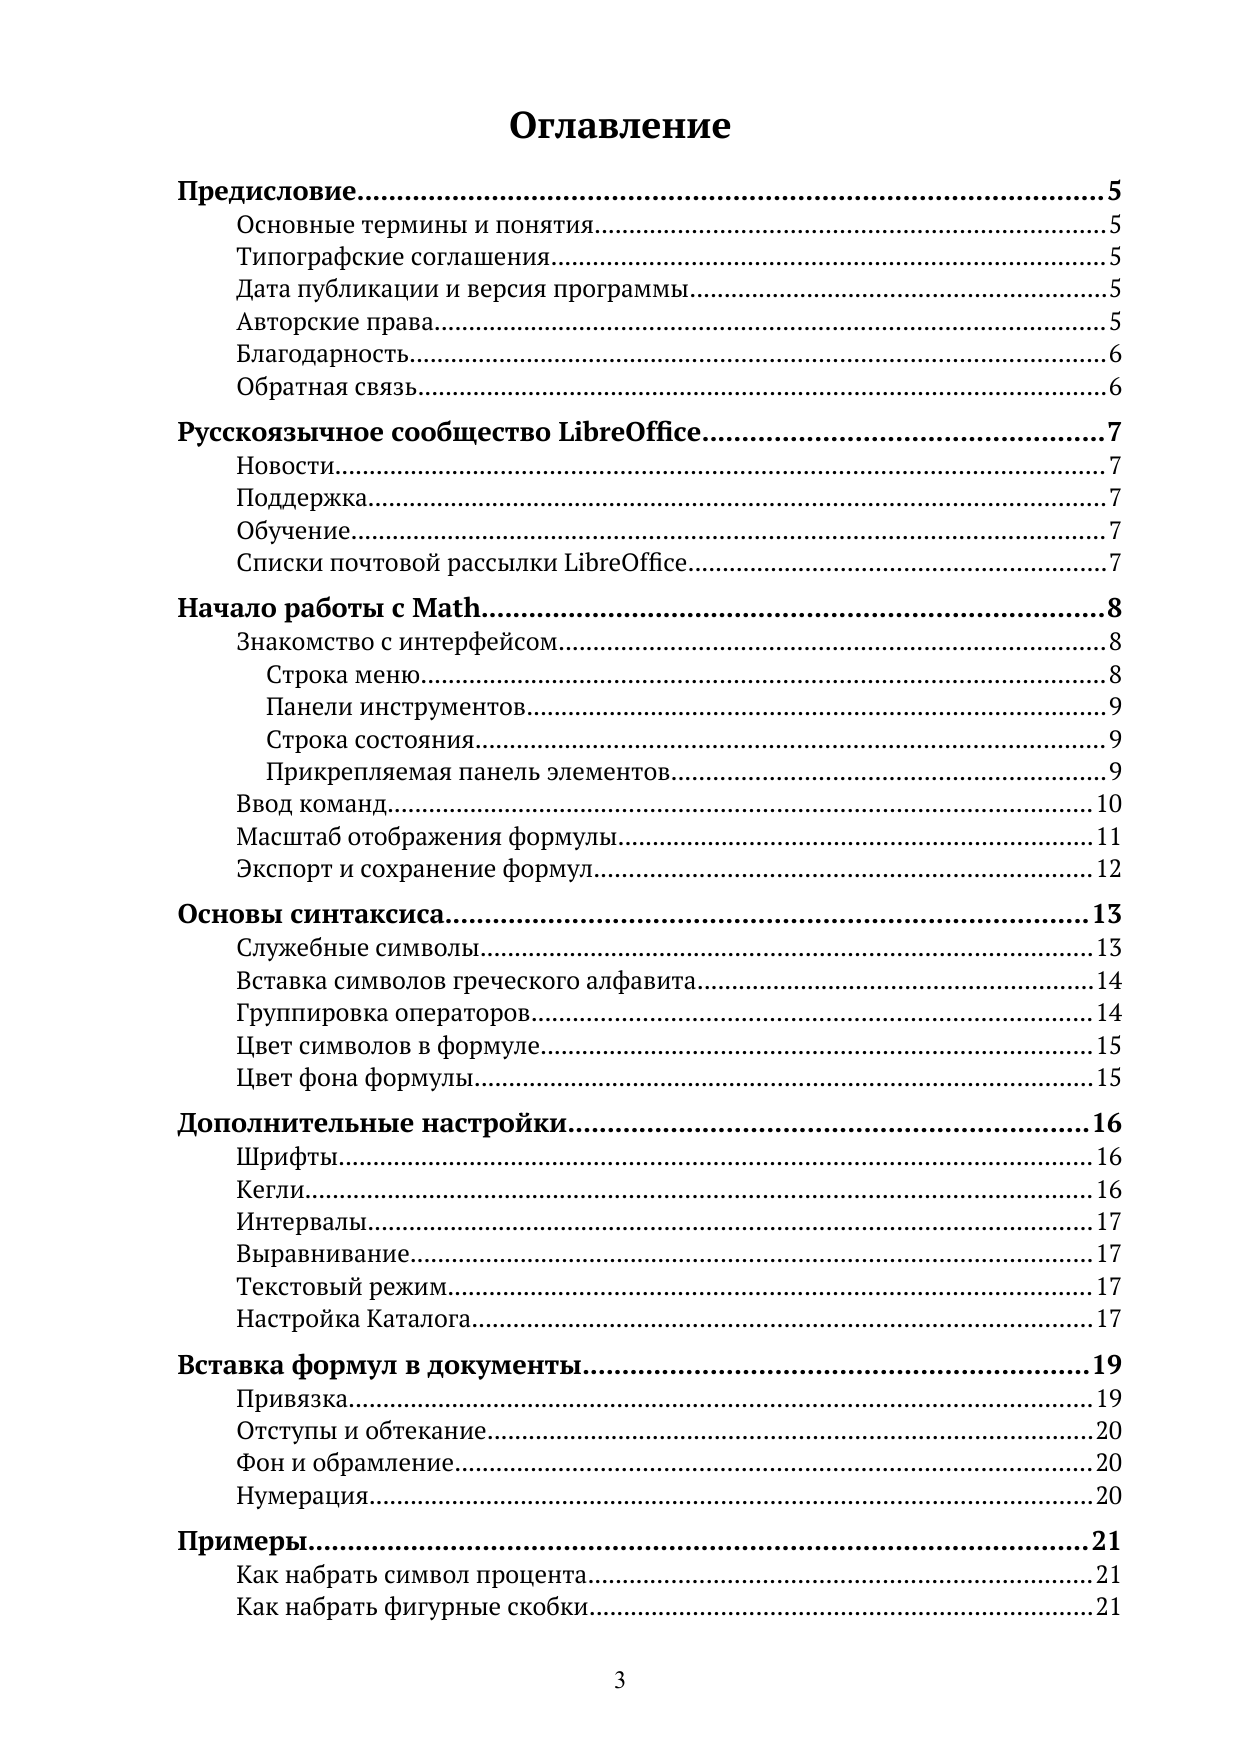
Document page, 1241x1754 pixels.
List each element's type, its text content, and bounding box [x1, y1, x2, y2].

text Настройка Каталога 17 [236, 1302, 1122, 1335]
text Благодарность 6 [236, 337, 1122, 370]
text Цвет символов в формуле 15 [236, 1029, 1122, 1061]
text Типографские соглашения 5 [236, 240, 1122, 272]
text Начало работы с Math 8 [177, 590, 1122, 625]
text Группировка операторов 14 [236, 996, 1122, 1029]
text Новости 7 [236, 449, 1122, 481]
text Панели инструментов 9 [266, 690, 1122, 723]
text Как набрать символ процента 21 [236, 1558, 1122, 1590]
text Поддержка 7 [236, 481, 1122, 514]
text Основы синтаксиса 13 [177, 896, 1122, 931]
text Строка меню 8 [266, 658, 1122, 690]
text Строка состояния 9 [266, 723, 1122, 755]
text Ввод команд 10 [236, 787, 1122, 820]
subtitle Оглавление [118, 100, 1122, 149]
text Предисловие 5 [177, 173, 1122, 208]
text Привязка 19 [236, 1382, 1122, 1414]
text Прикрепляемая панель элементов 9 [266, 755, 1122, 787]
text Отступы и обтекание 20 [236, 1414, 1122, 1446]
text Кегли 16 [236, 1173, 1122, 1205]
text Выравнивание 17 [236, 1237, 1122, 1270]
text Шрифты 16 [236, 1140, 1122, 1173]
text Масштаб отображения формулы 11 [236, 820, 1122, 852]
text Русскоязычное сообщество LibreOffice 7 [177, 414, 1122, 449]
text Вставка символов греческого алфавита 14 [236, 964, 1122, 996]
text Обратная связь 6 [236, 370, 1122, 402]
text Авторские права 5 [236, 305, 1122, 337]
text Основные термины и понятия 5 [236, 208, 1122, 240]
text Нумерация 20 [236, 1479, 1122, 1511]
text Обучение 7 [236, 514, 1122, 546]
text Дата публикации и версия программы 5 [236, 272, 1122, 305]
text Фон и обрамление 20 [236, 1446, 1122, 1479]
text Служебные символы 13 [236, 931, 1122, 964]
text Дополнительные настройки 16 [177, 1105, 1122, 1140]
text Примеры 21 [177, 1523, 1122, 1558]
text Вставка формул в документы 19 [177, 1346, 1122, 1382]
text Как набрать фигурные скобки 21 [236, 1590, 1122, 1623]
text Знакомство с интерфейсом 8 [236, 625, 1122, 658]
text Экспорт и сохранение формул 12 [236, 852, 1122, 884]
text Цвет фона формулы 15 [236, 1061, 1122, 1093]
text Списки почтовой рассылки LibreOffice 7 [236, 546, 1122, 578]
text Текстовый режим 17 [236, 1270, 1122, 1302]
text Интервалы 17 [236, 1205, 1122, 1237]
